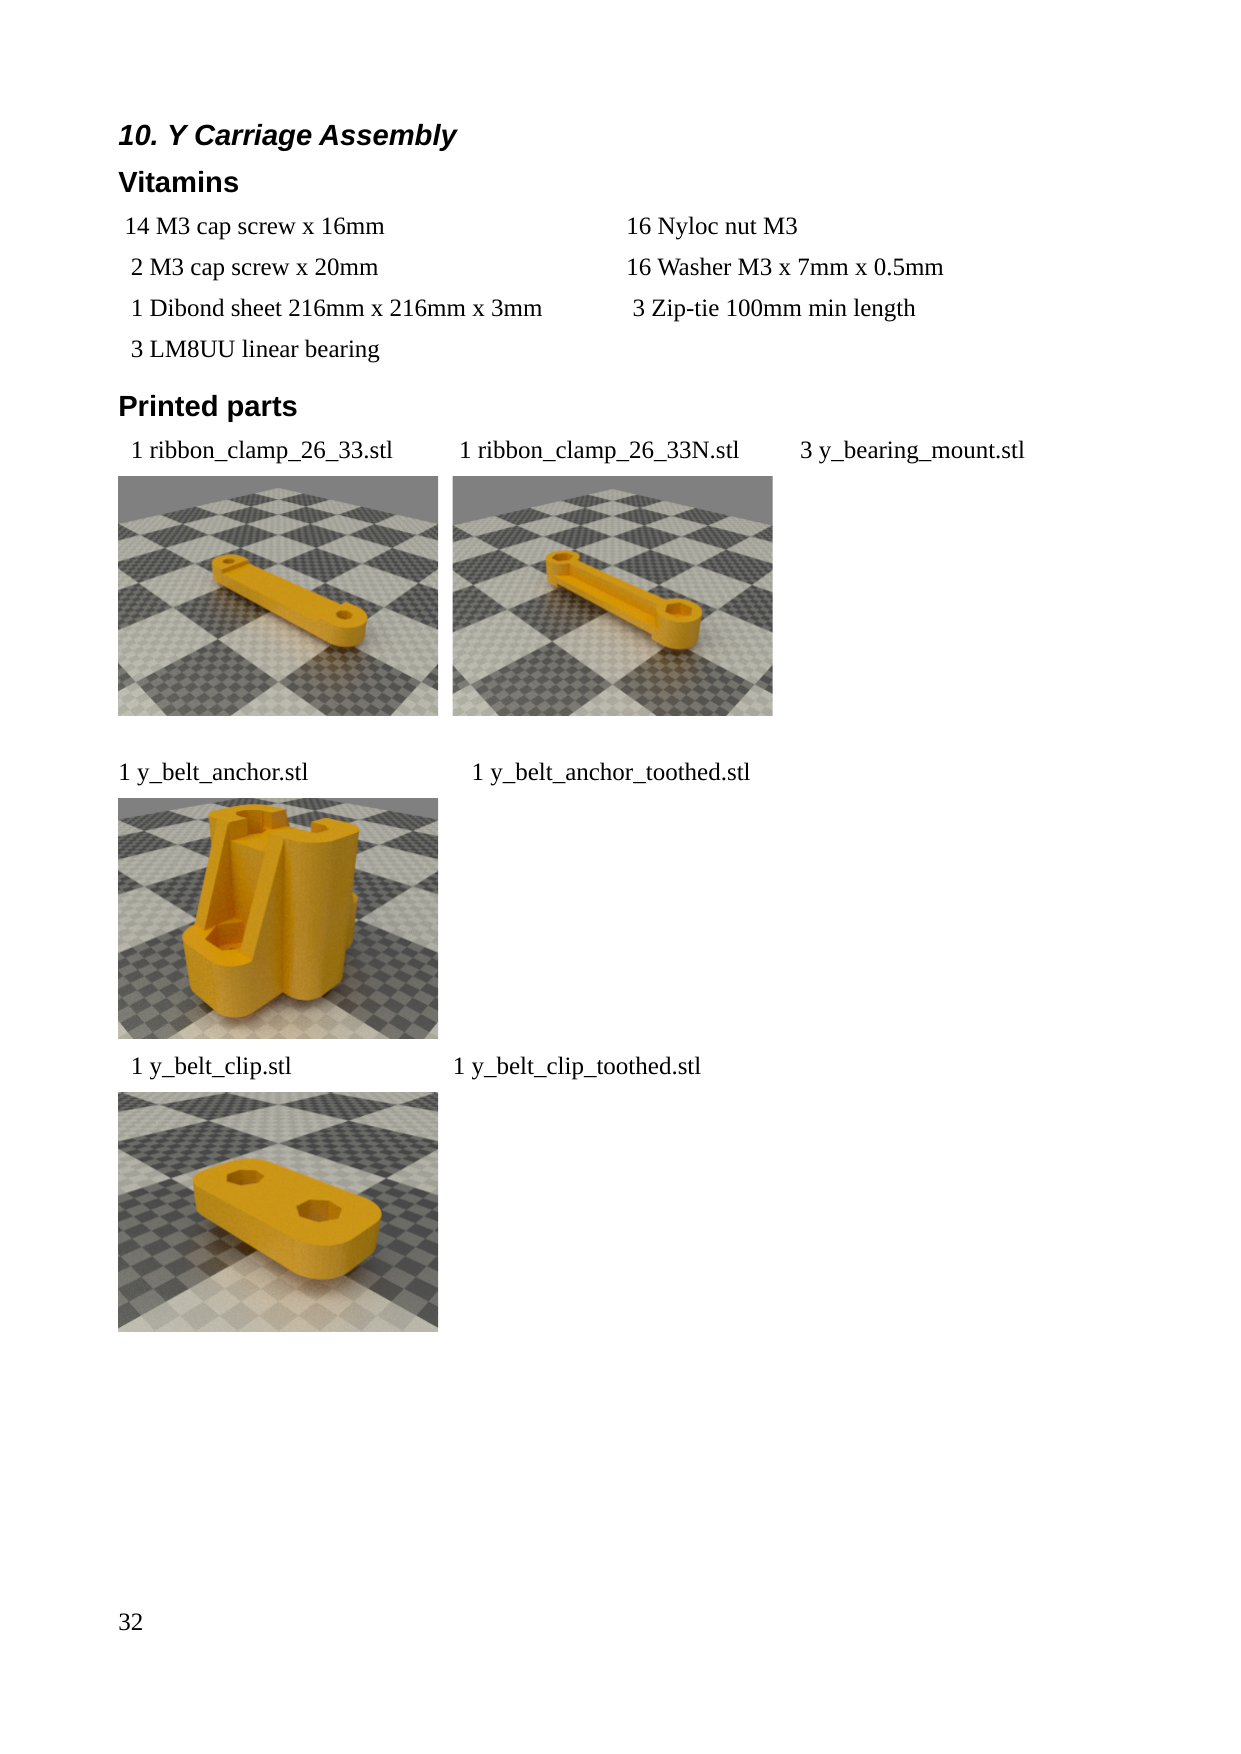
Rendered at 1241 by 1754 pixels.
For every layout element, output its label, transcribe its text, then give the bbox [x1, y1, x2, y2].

table_cell 1 y_belt_anchor_toothed.stl [453, 757, 787, 1051]
picture [118, 476, 439, 716]
picture [118, 1092, 439, 1332]
picture [452, 476, 773, 716]
table_cell 1 y_belt_clip.stl [118, 1051, 453, 1350]
subtitle Printed parts [118, 389, 1122, 423]
table_header 1 ribbon_clamp_26_33N.stl [453, 435, 787, 757]
subtitle Vitamins [118, 165, 1122, 199]
table_header 1 ribbon_clamp_26_33.stl [118, 435, 453, 757]
table_cell 1 y_belt_anchor.stl [118, 757, 453, 1051]
picture [118, 798, 439, 1039]
table_header 14 M3 cap screw x 16mm 2 M3 cap screw x 20mm 1 Dibond sheet 216mm x 216mm x 3mm 3 LM8UU linear bearing [118, 211, 620, 376]
table_header 16 Nyloc nut M3 16 Washer M3 x 7mm x 0.5mm 3 Zip-tie 100mm min length [620, 211, 1122, 376]
table_cell [788, 1051, 1122, 1350]
table_cell 1 y_belt_clip_toothed.stl [453, 1051, 787, 1350]
table_header 3 y_bearing_mount.stl [788, 435, 1122, 757]
subtitle Y Carriage Assembly [118, 118, 1122, 152]
table_cell [788, 757, 1122, 1051]
